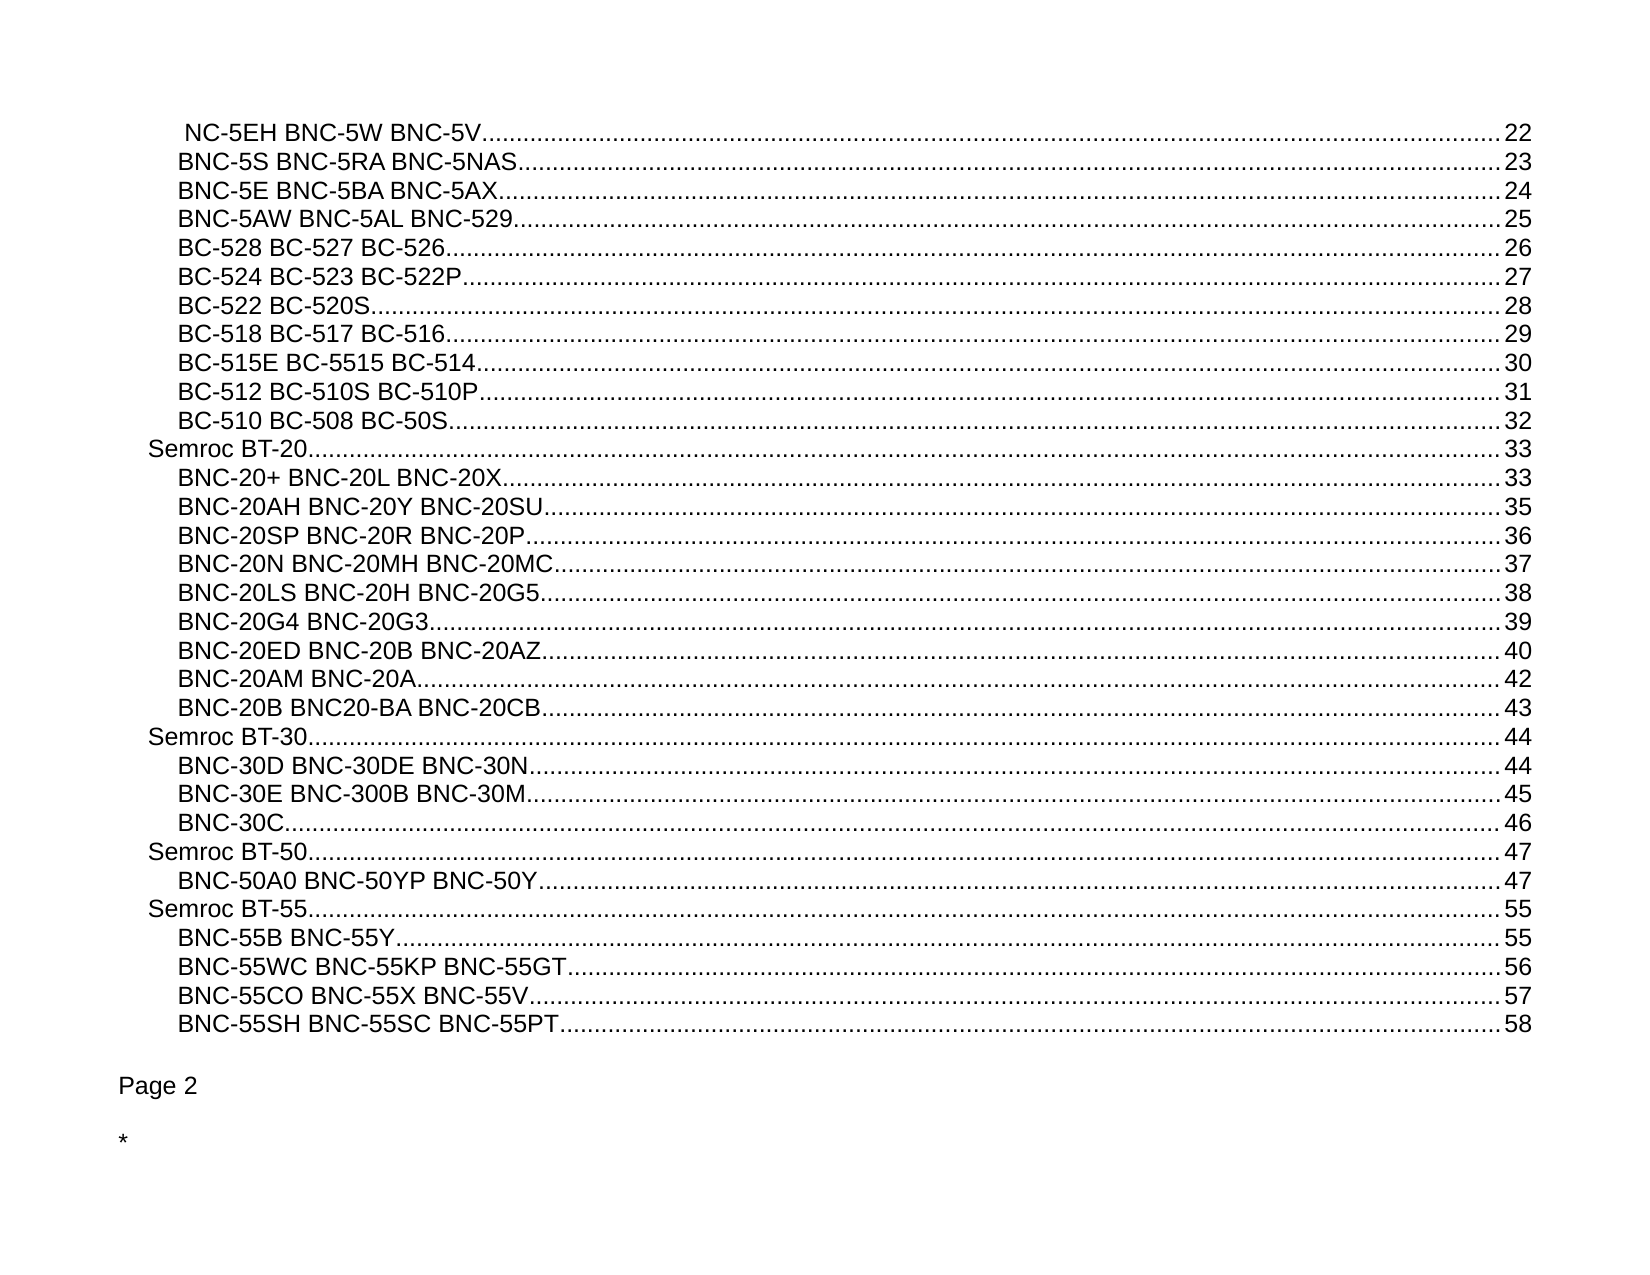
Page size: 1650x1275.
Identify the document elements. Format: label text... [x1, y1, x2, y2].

text BC-512 BC-510S BC-510P 31 [177, 377, 1532, 406]
text Semroc BT-20 33 [148, 434, 1532, 463]
text BNC-5S BNC-5RA BNC-5NAS 23 [177, 147, 1532, 176]
text BNC-20ED BNC-20B BNC-20AZ 40 [177, 636, 1532, 664]
text BC-528 BC-527 BC-526 26 [177, 233, 1532, 262]
text BC-518 BC-517 BC-516 29 [177, 319, 1532, 348]
text BNC-50A0 BNC-50YP BNC-50Y 47 [177, 866, 1532, 894]
text BC-510 BC-508 BC-50S 32 [177, 406, 1532, 434]
text BNC-30E BNC-300B BNC-30M 45 [177, 779, 1532, 808]
text BNC-20N BNC-20MH BNC-20MC 37 [177, 549, 1532, 578]
text BNC-55WC BNC-55KP BNC-55GT 56 [177, 952, 1532, 981]
text Semroc BT-50 47 [148, 837, 1532, 866]
text BNC-30D BNC-30DE BNC-30N 44 [177, 751, 1532, 779]
text BNC-5AW BNC-5AL BNC-529 25 [177, 204, 1532, 233]
text BNC-20G4 BNC-20G3 39 [177, 607, 1532, 636]
text BNC-55SH BNC-55SC BNC-55PT 58 [177, 1009, 1532, 1038]
text Semroc BT-30 44 [148, 722, 1532, 751]
text BC-522 BC-520S 28 [177, 291, 1532, 319]
text BNC-20+ BNC-20L BNC-20X 33 [177, 463, 1532, 492]
text BC-515E BC-5515 BC-514 30 [177, 348, 1532, 377]
text BNC-20AM BNC-20A 42 [177, 664, 1532, 693]
text BNC-20LS BNC-20H BNC-20G5 38 [177, 578, 1532, 607]
text BNC-5E BNC-5BA BNC-5AX 24 [177, 176, 1532, 204]
text BNC-55B BNC-55Y 55 [177, 923, 1532, 952]
text BNC-20B BNC20-BA BNC-20CB 43 [177, 693, 1532, 722]
text BC-524 BC-523 BC-522P 27 [177, 262, 1532, 291]
text BNC-20SP BNC-20R BNC-20P 36 [177, 521, 1532, 549]
text BNC-55CO BNC-55X BNC-55V 57 [177, 981, 1532, 1009]
text Semroc BT-55 55 [148, 894, 1532, 923]
text NC-5EH BNC-5W BNC-5V 22 [177, 118, 1532, 147]
text BNC-30C 46 [177, 808, 1532, 837]
text BNC-20AH BNC-20Y BNC-20SU 35 [177, 492, 1532, 521]
